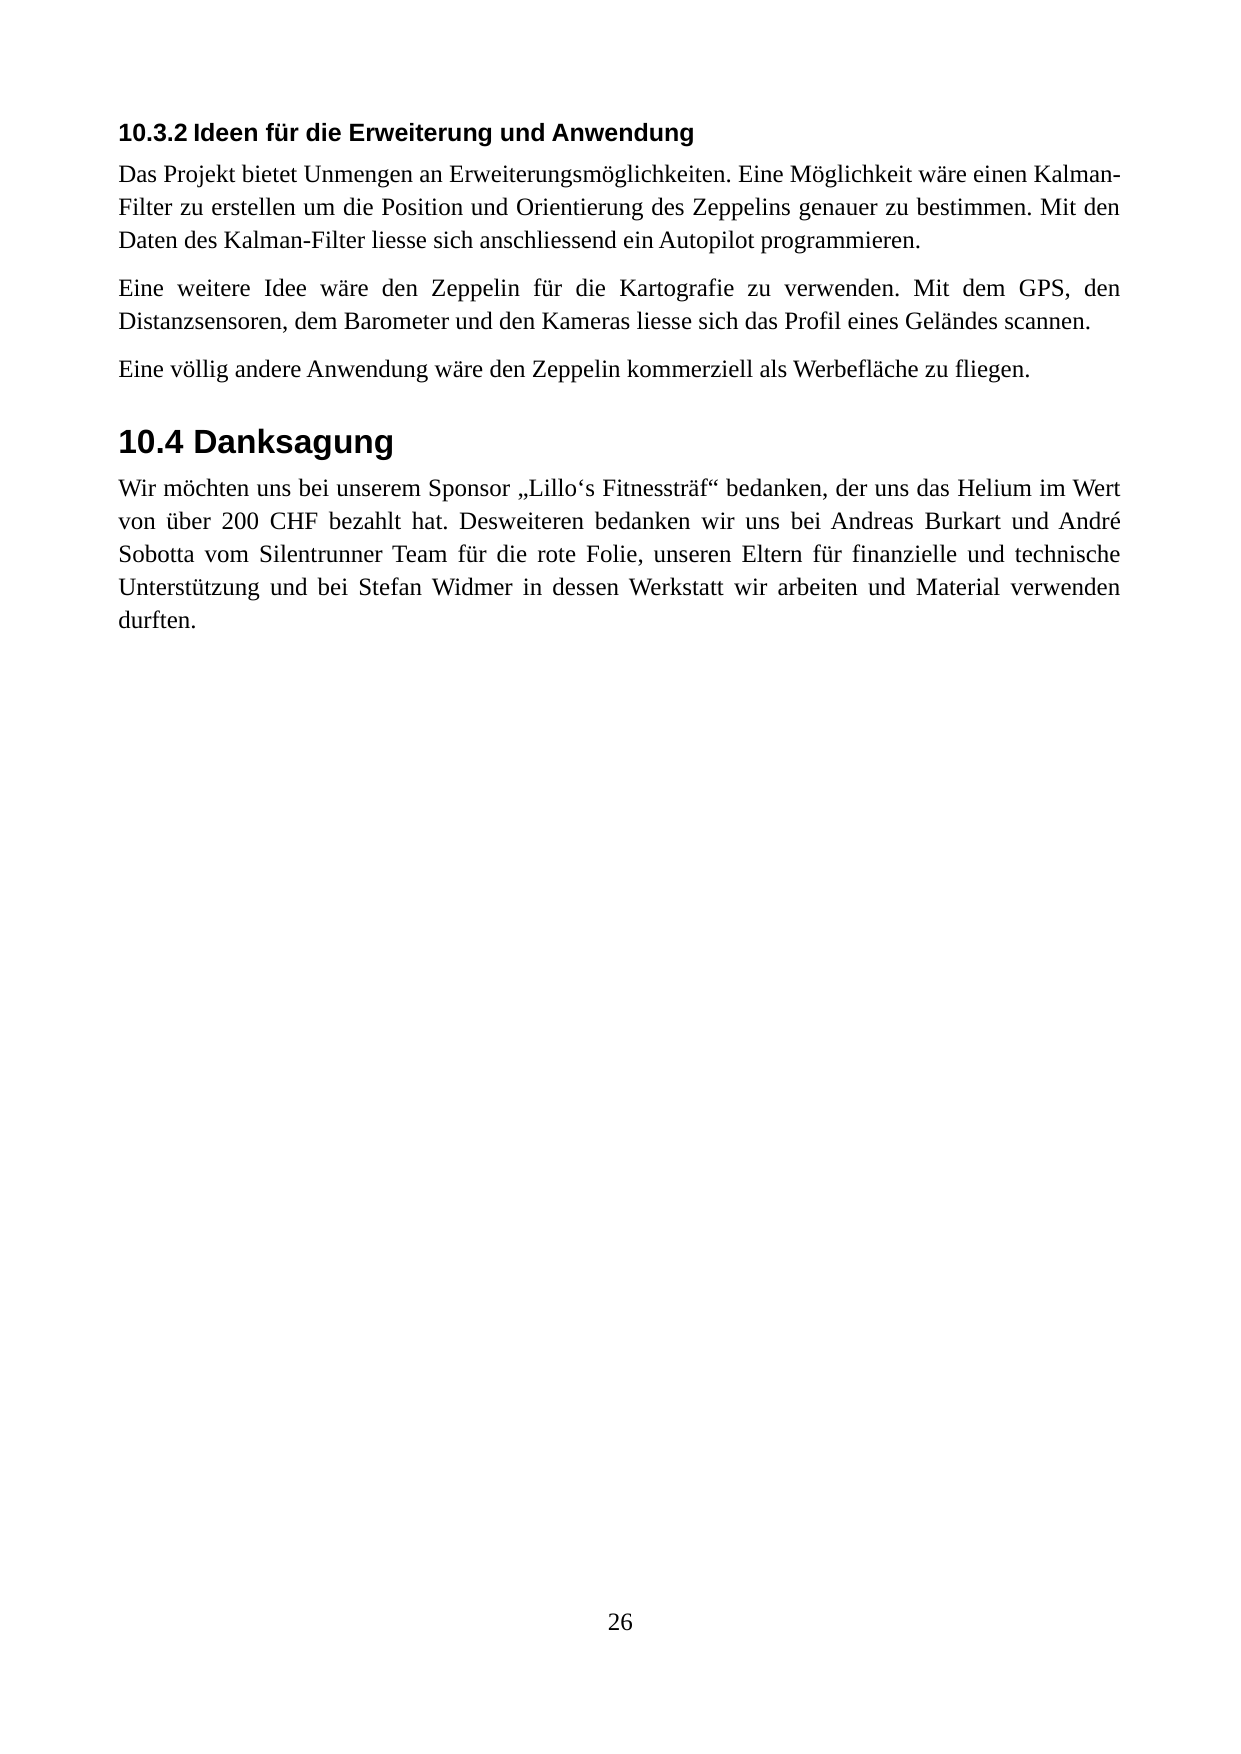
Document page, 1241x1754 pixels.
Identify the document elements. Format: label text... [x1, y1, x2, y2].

text Eine weitere Idee wäre den Zeppelin für die Kartografie zu verwenden. Mit dem GPS, den Distanzsensoren, dem Barometer und den Kameras liesse sich das Profil eines Geländes scannen. [118, 273, 1122, 335]
text Eine völlig andere Anwendung wäre den Zeppelin kommerziell als Werbefläche zu fliegen. [118, 354, 1122, 382]
text Das Projekt bietet Unmengen an Erweiterungsmöglichkeiten. Eine Möglichkeit wäre einen Kalman-Filter zu erstellen um die Position und Orientierung des Zeppelins genauer zu bestimmen. Mit den Daten des Kalman-Filter liesse sich anschliessend ein Autopilot programmieren. [118, 159, 1122, 254]
subtitle Danksagung [118, 422, 1122, 461]
text Wir möchten uns bei unserem Sponsor „Lillo‘s Fitnessträf“ bedanken, der uns das Helium im Wert von über 200 CHF bezahlt hat. Desweiteren bedanken wir uns bei Andreas Burkart und André Sobotta vom Silentrunner Team für die rote Folie, unseren Eltern für finanzielle und technische Unterstützung und bei Stefan Widmer in dessen Werkstatt wir arbeiten und Material verwenden durften. [118, 473, 1122, 634]
subtitle Ideen für die Erweiterung und Anwendung [118, 118, 1122, 147]
